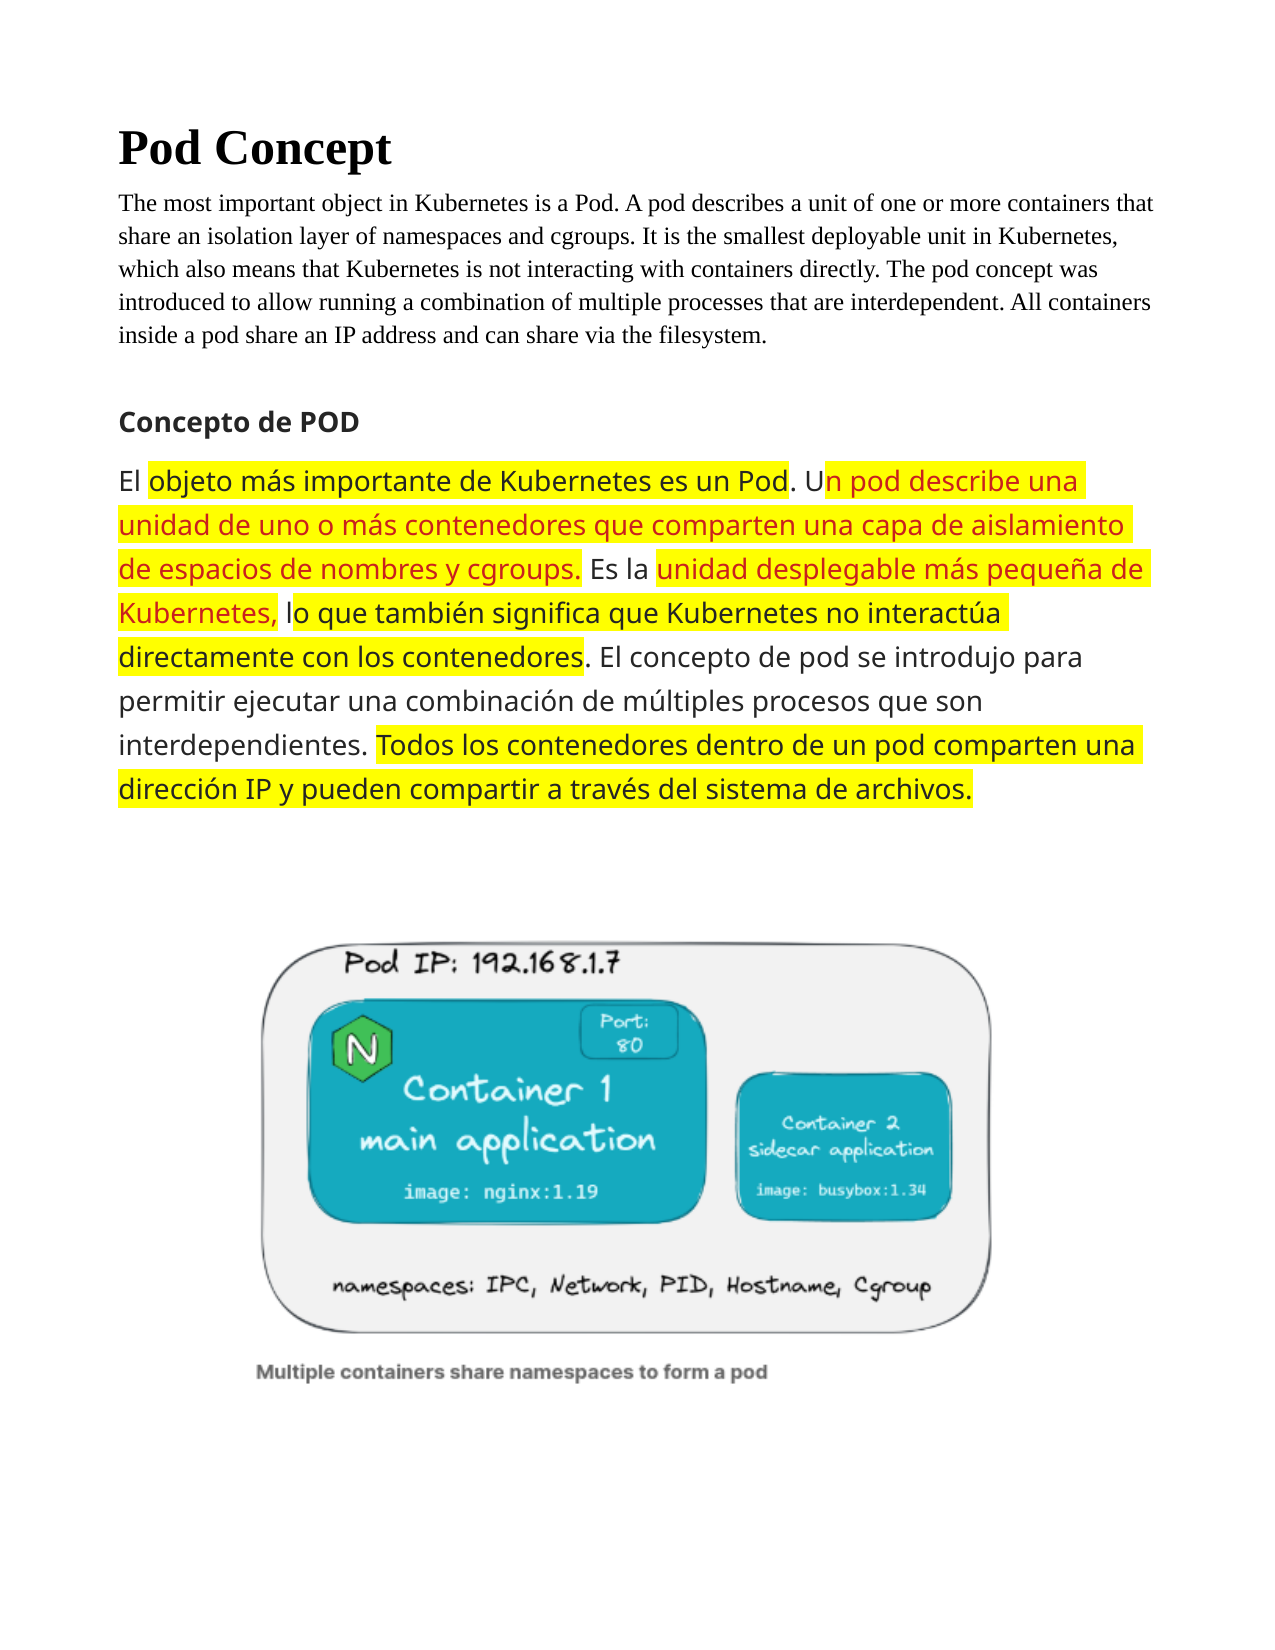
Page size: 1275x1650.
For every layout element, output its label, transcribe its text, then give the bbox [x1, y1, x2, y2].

text The most important object in Kubernetes is a Pod. A pod describes a unit of one or more containers that share an isolation layer of namespaces and cgroups. It is the smallest deployable unit in Kubernetes, which also means that Kubernetes is not interacting with containers directly. The pod concept was introduced to allow running a combination of multiple processes that are interdependent. All containers inside a pod share an IP address and can share via the filesystem. [118, 188, 1157, 349]
subtitle Pod Concept [118, 118, 1157, 176]
picture [216, 915, 1059, 1387]
text El objeto más importante de Kubernetes es un Pod. Un pod describe una unidad de uno o más contenedores que comparten una capa de aislamiento de espacios de nombres y cgroups. Es la unidad desplegable más pequeña de Kubernetes, lo que también significa que Kubernetes no interactúa directamente con los contenedores. El concepto de pod se introdujo para permitir ejecutar una combinación de múltiples procesos que son interdependientes. Todos los contenedores dentro de un pod comparten una dirección IP y pueden compartir a través del sistema de archivos. [118, 461, 1157, 808]
text Concepto de POD [118, 368, 1157, 441]
